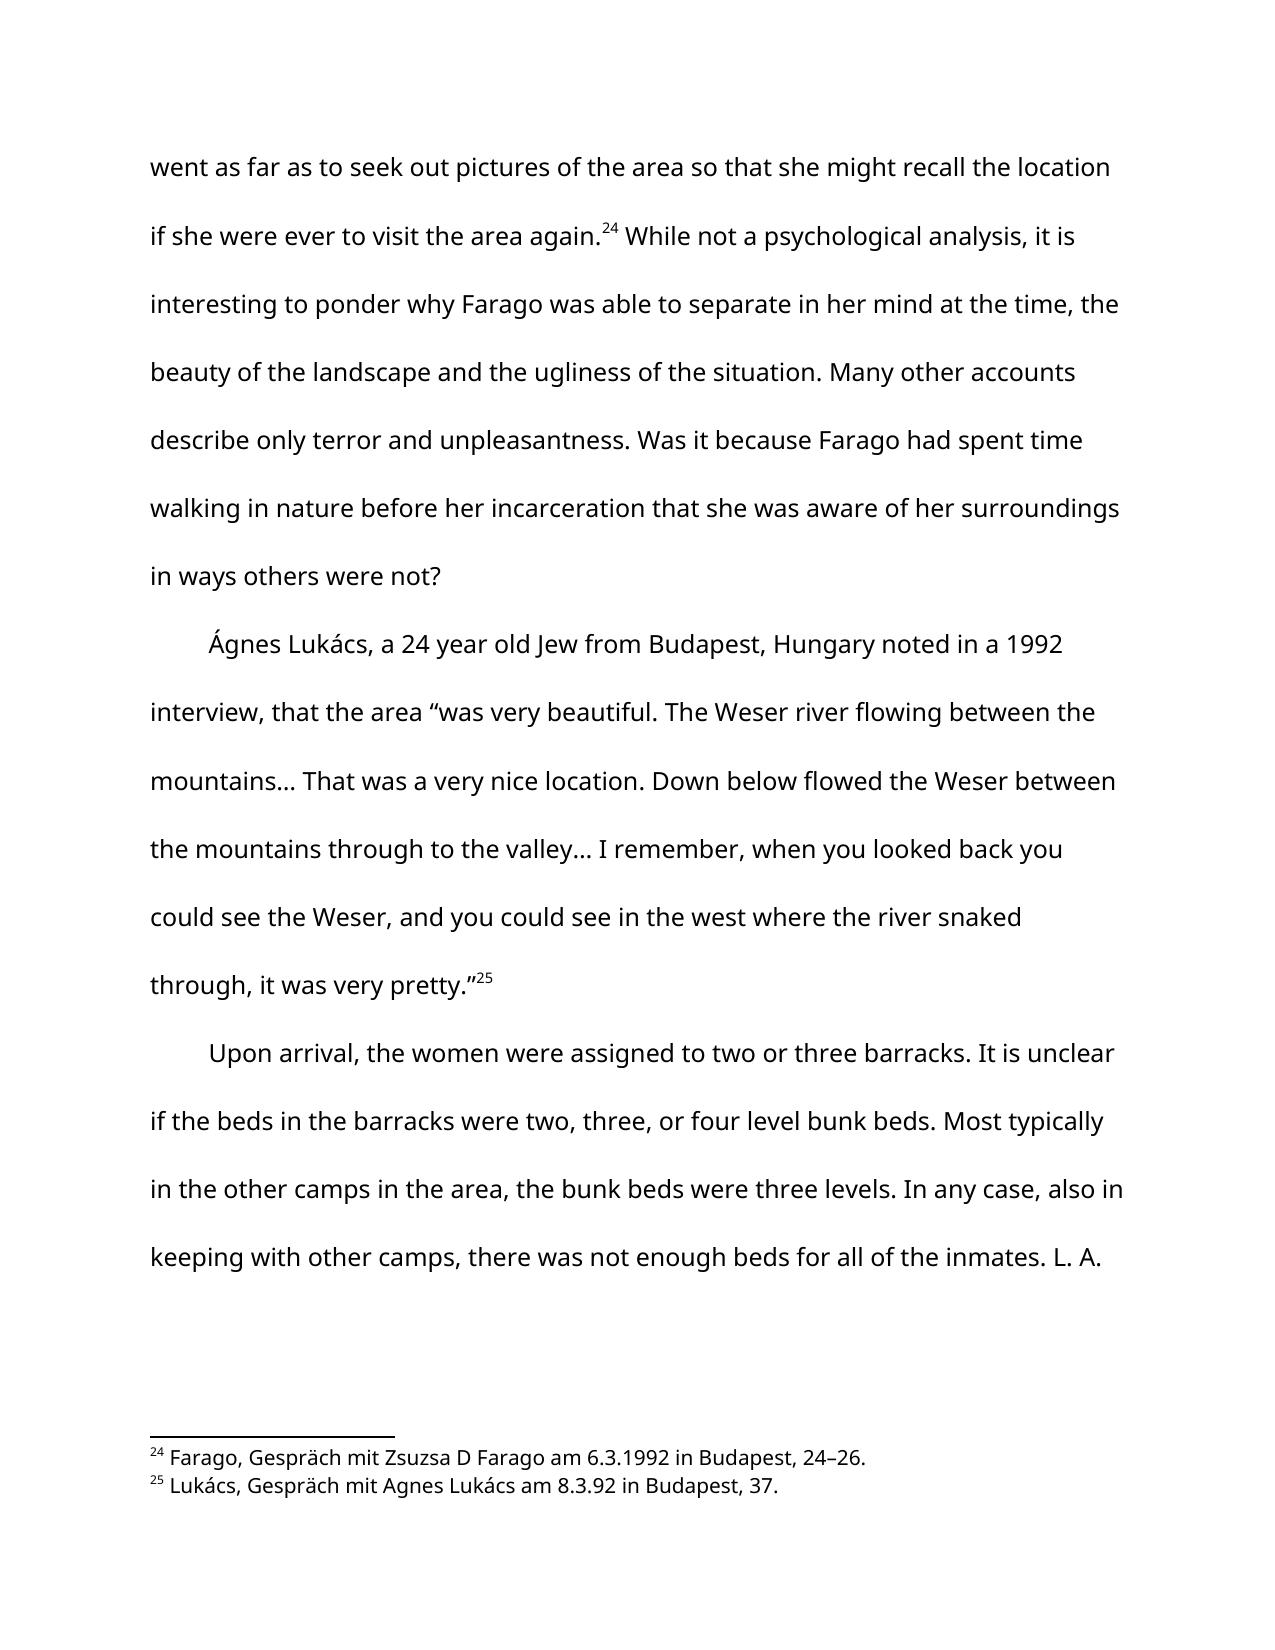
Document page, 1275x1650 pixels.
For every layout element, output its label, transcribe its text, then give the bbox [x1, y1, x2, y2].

text Ágnes Lukács, a 24 year old Jew from Budapest, Hungary noted in a 1992 interview, that the area “was very beautiful. The Weser river flowing between the mountains… That was a very nice location. Down below flowed the Weser between the mountains through to the valley… I remember, when you looked back you could see the Weser, and you could see in the west where the river snaked through, it was very pretty.” [150, 627, 1125, 1002]
text Lukács, Gespräch mit Agnes Lukács am 8.3.92 in Budapest, 37. [150, 1472, 1125, 1500]
text went as far as to seek out pictures of the area so that she might recall the location if she were ever to visit the area again. While not a psychological analysis, it is interesting to ponder why Farago was able to separate in her mind at the time, the beauty of the landscape and the ugliness of the situation. Many other accounts describe only terror and unpleasantness. Was it because Farago had spent time walking in nature before her incarceration that she was aware of her surroundings in ways others were not? [150, 150, 1125, 593]
text Upon arrival, the women were assigned to two or three barracks. It is unclear if the beds in the barracks were two, three, or four level bunk beds. Most typically in the other camps in the area, the bunk beds were three levels. In any case, also in keeping with other camps, there was not enough beds for all of the inmates. L. A. [150, 1036, 1125, 1274]
text Farago, Gespräch mit Zsuzsa D Farago am 6.3.1992 in Budapest, 24–26. [150, 1443, 1125, 1472]
